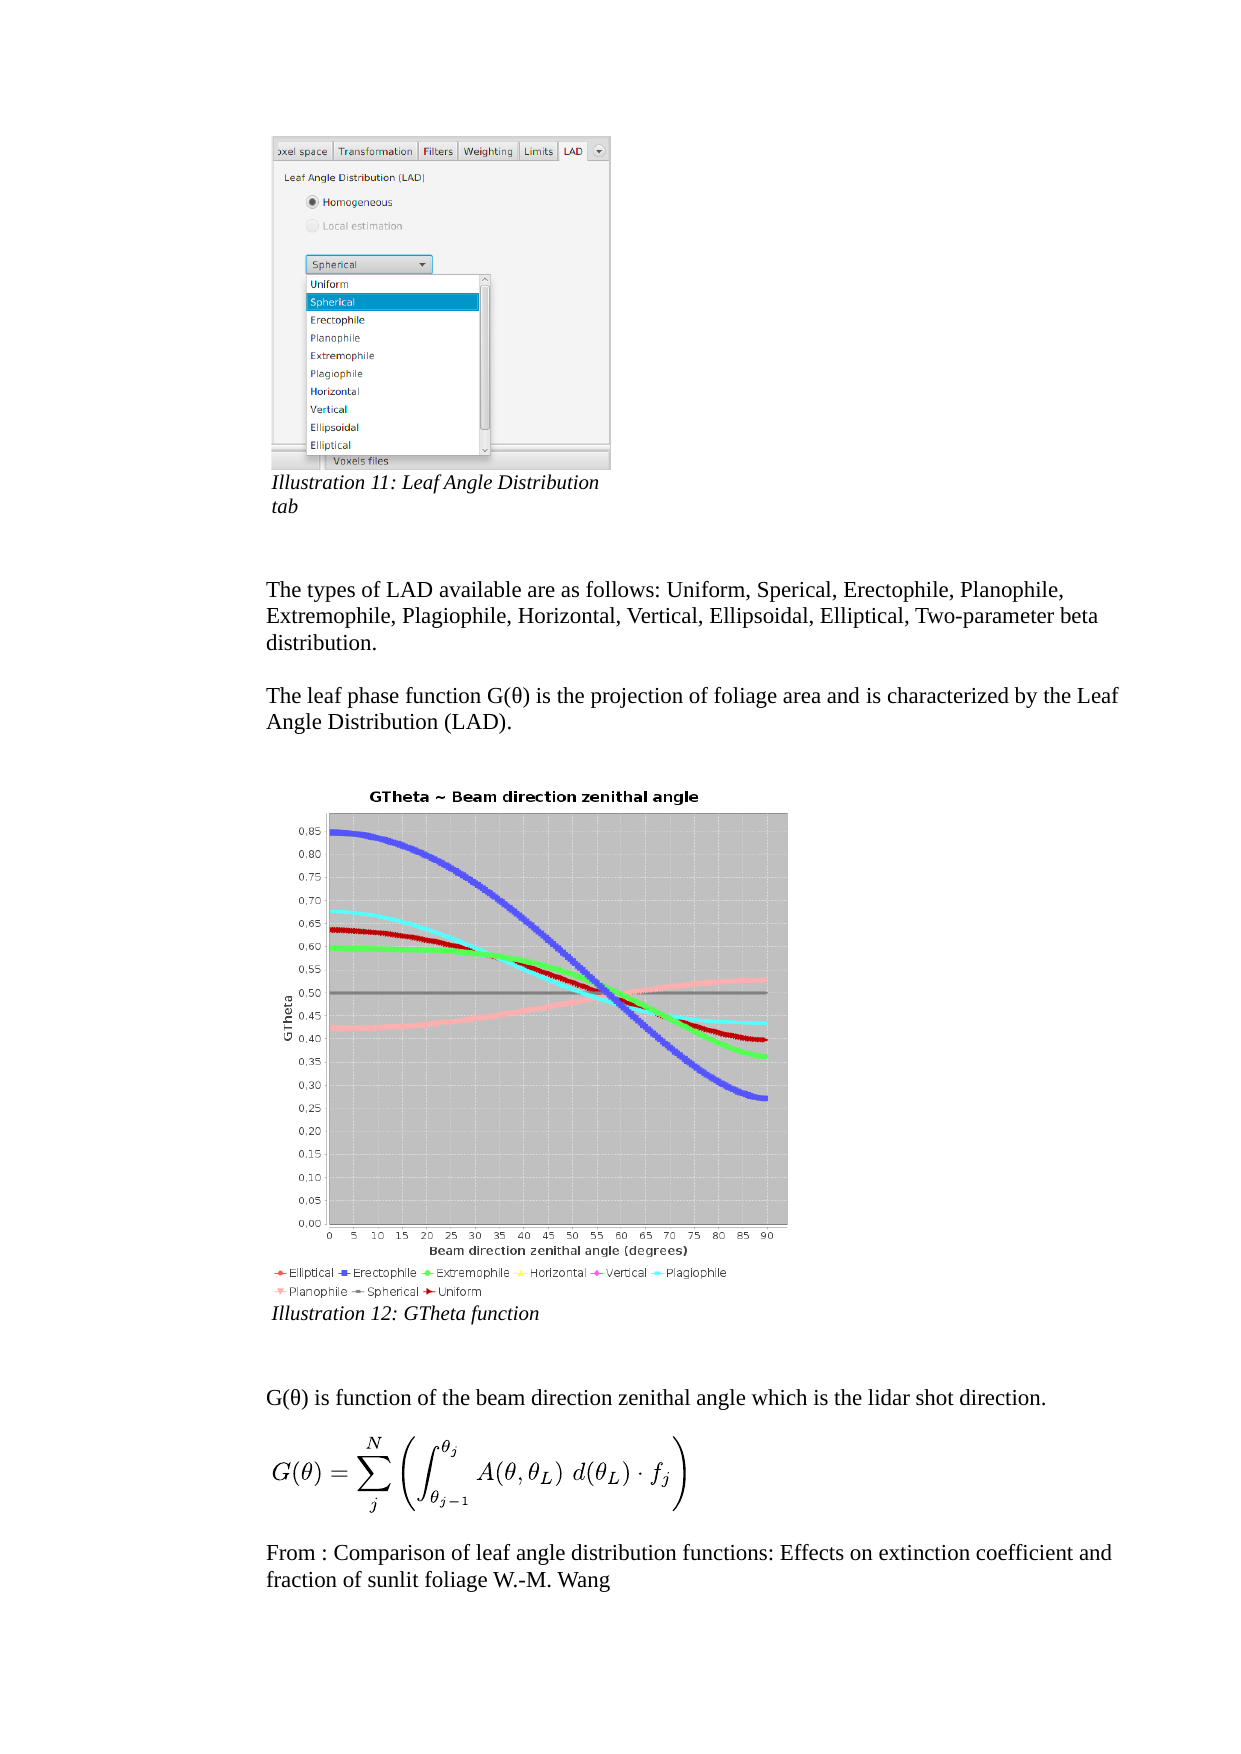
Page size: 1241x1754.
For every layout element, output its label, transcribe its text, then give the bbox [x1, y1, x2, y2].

text The types of LAD available are as follows: Uniform, Sperical, Erectophile, Planophile, Extremophile, Plagiophile, Horizontal, Vertical, Ellipsoidal, Elliptical, Two-parameter beta distribution. [266, 576, 1122, 655]
text G(θ) is function of the beam direction zenithal angle which is the lidar shot direction. [266, 1383, 1122, 1410]
picture [271, 787, 796, 1301]
text From : Comparison of leaf angle distribution functions: Effects on extinction coefficient and fraction of sunlit foliage W.-M. Wang [266, 1539, 1122, 1592]
picture [271, 136, 611, 470]
table_header [118, 788, 1122, 1357]
text The leaf phase function G(θ) is the projection of foliage area and is characterized by the Leaf Angle Distribution (LAD). [266, 682, 1122, 734]
table_header [118, 734, 1122, 787]
table_header [118, 118, 1122, 523]
